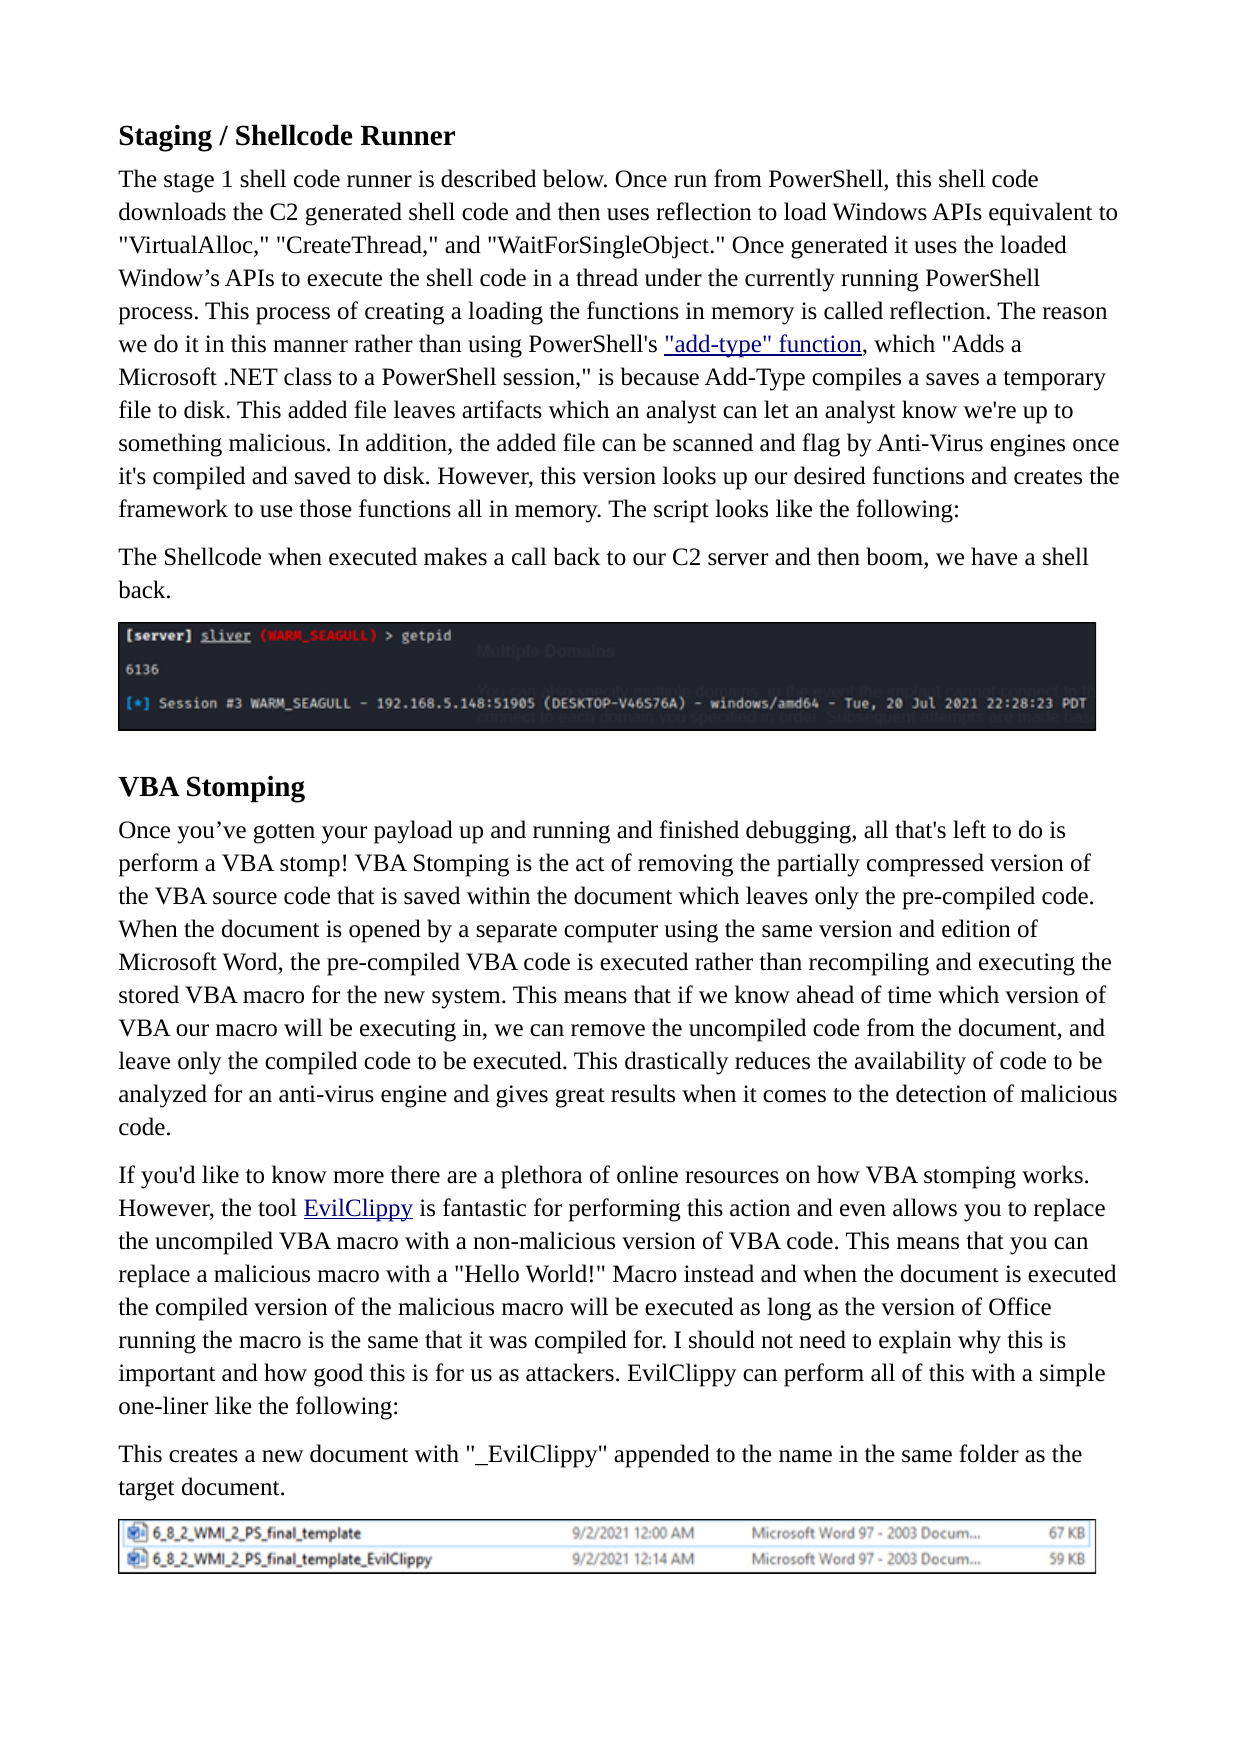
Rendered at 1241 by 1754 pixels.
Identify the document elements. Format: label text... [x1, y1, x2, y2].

subtitle Staging / Shellcode Runner [118, 118, 1122, 152]
text If you'd like to know more there are a plethora of online resources on how VBA stomping works. However, the tool EvilClippy is fantastic for performing this action and even allows you to replace the uncompiled VBA macro with a non-malicious version of VBA code. This means that you can replace a malicious macro with a "Hello World!" Macro instead and when the document is executed the compiled version of the malicious macro will be executed as long as the version of Office running the macro is the same that it was compiled for. I should not need to explain why this is important and how good this is for us as attackers. EvilClippy can perform all of this with a simple one-liner like the following: [118, 1160, 1122, 1420]
text Once you’ve gotten your payload up and running and finished debugging, all that's left to do is perform a VBA stomp! VBA Stomping is the act of removing the partially compressed version of the VBA source code that is saved within the document which leaves only the pre-compiled code. When the document is opened by a separate computer using the same version and edition of Microsoft Word, the pre-compiled VBA code is executed rather than recompiling and executing the stored VBA macro for the new system. This means that if we know ahead of time which version of VBA our macro will be executing in, we can remove the uncompiled code from the document, and leave only the compiled code to be executed. This drastically reduces the availability of code to be analyzed for an anti-virus engine and gives great results when it comes to the detection of malicious code. [118, 815, 1122, 1141]
text The Shellcode when executed makes a call back to our C2 server and then boom, we have a shell back. [118, 542, 1122, 604]
text This creates a new document with "_EvilClippy" appended to the name in the same folder as the target document. [118, 1439, 1122, 1501]
picture [118, 1519, 1097, 1574]
subtitle VBA Stomping [118, 769, 1122, 803]
picture [118, 622, 1097, 731]
text The stage 1 shell code runner is described below. Once run from PowerShell, this shell code downloads the C2 generated shell code and then uses reflection to load Windows APIs equivalent to "VirtualAlloc," "CreateThread," and "WaitForSingleObject." Once generated it uses the loaded Window’s APIs to execute the shell code in a thread under the currently running PowerShell process. This process of creating a loading the functions in memory is called reflection. The reason we do it in this manner rather than using PowerShell's "add-type" function, which "Adds a Microsoft .NET class to a PowerShell session," is because Add-Type compiles a saves a temporary file to disk. This added file leaves artifacts which an analyst can let an analyst know we're up to something malicious. In addition, the added file can be scanned and flag by Anti-Virus engines once it's compiled and saved to disk. However, this version looks up our desired functions and creates the framework to use those functions all in memory. The script looks like the following: [118, 164, 1122, 523]
